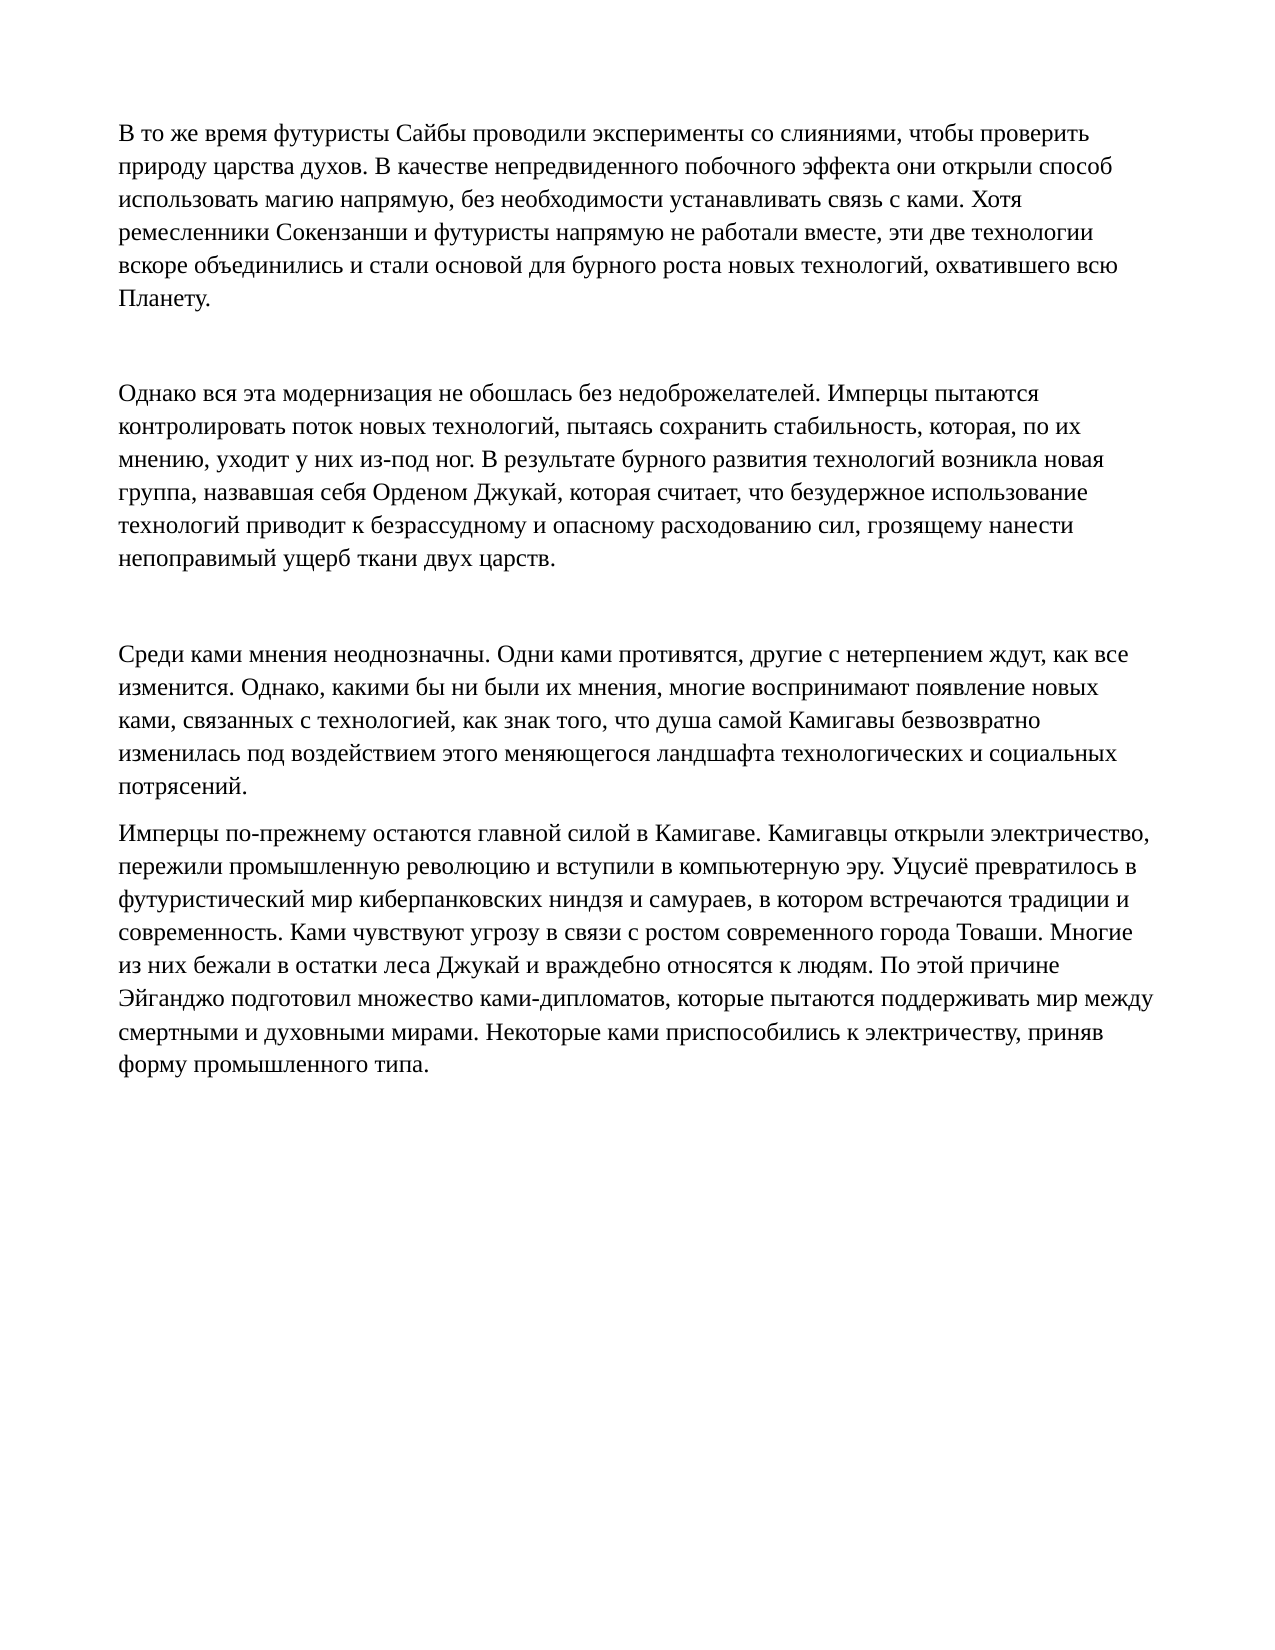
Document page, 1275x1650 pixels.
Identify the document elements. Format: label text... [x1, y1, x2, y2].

text В то же время футуристы Сайбы проводили эксперименты со слияниями, чтобы проверить природу царства духов. В качестве непредвиденного побочного эффекта они открыли способ использовать магию напрямую, без необходимости устанавливать связь с ками. Хотя ремесленники Сокензанши и футуристы напрямую не работали вместе, эти две технологии вскоре объединились и стали основой для бурного роста новых технологий, охватившего всю Планету. [118, 118, 1157, 312]
text Среди ками мнения неоднозначны. Одни ками противятся, другие с нетерпением ждут, как все изменится. Однако, какими бы ни были их мнения, многие воспринимают появление новых ками, связанных с технологией, как знак того, что душа самой Камигавы безвозвратно изменилась под воздействием этого меняющегося ландшафта технологических и социальных потрясений. [118, 639, 1157, 799]
text Имперцы по-прежнему остаются главной силой в Камигаве. Камигавцы открыли электричество, пережили промышленную революцию и вступили в компьютерную эру. Уцусиё превратилось в футуристический мир киберпанковских ниндзя и самураев, в котором встречаются традиции и современность. Ками чувствуют угрозу в связи с ростом современного города Товаши. Многие из них бежали в остатки леса Джукай и враждебно относятся к людям. По этой причине Эйганджо подготовил множество ками-дипломатов, которые пытаются поддерживать мир между смертными и духовными мирами. Некоторые ками приспособились к электричеству, приняв форму промышленного типа. [118, 818, 1157, 1078]
text Однако вся эта модернизация не обошлась без недоброжелателей. Имперцы пытаются контролировать поток новых технологий, пытаясь сохранить стабильность, которая, по их мнению, уходит у них из-под ног. В результате бурного развития технологий возникла новая группа, назвавшая себя Орденом Джукай, которая считает, что безудержное использование технологий приводит к безрассудному и опасному расходованию сил, грозящему нанести непоправимый ущерб ткани двух царств. [118, 378, 1157, 572]
